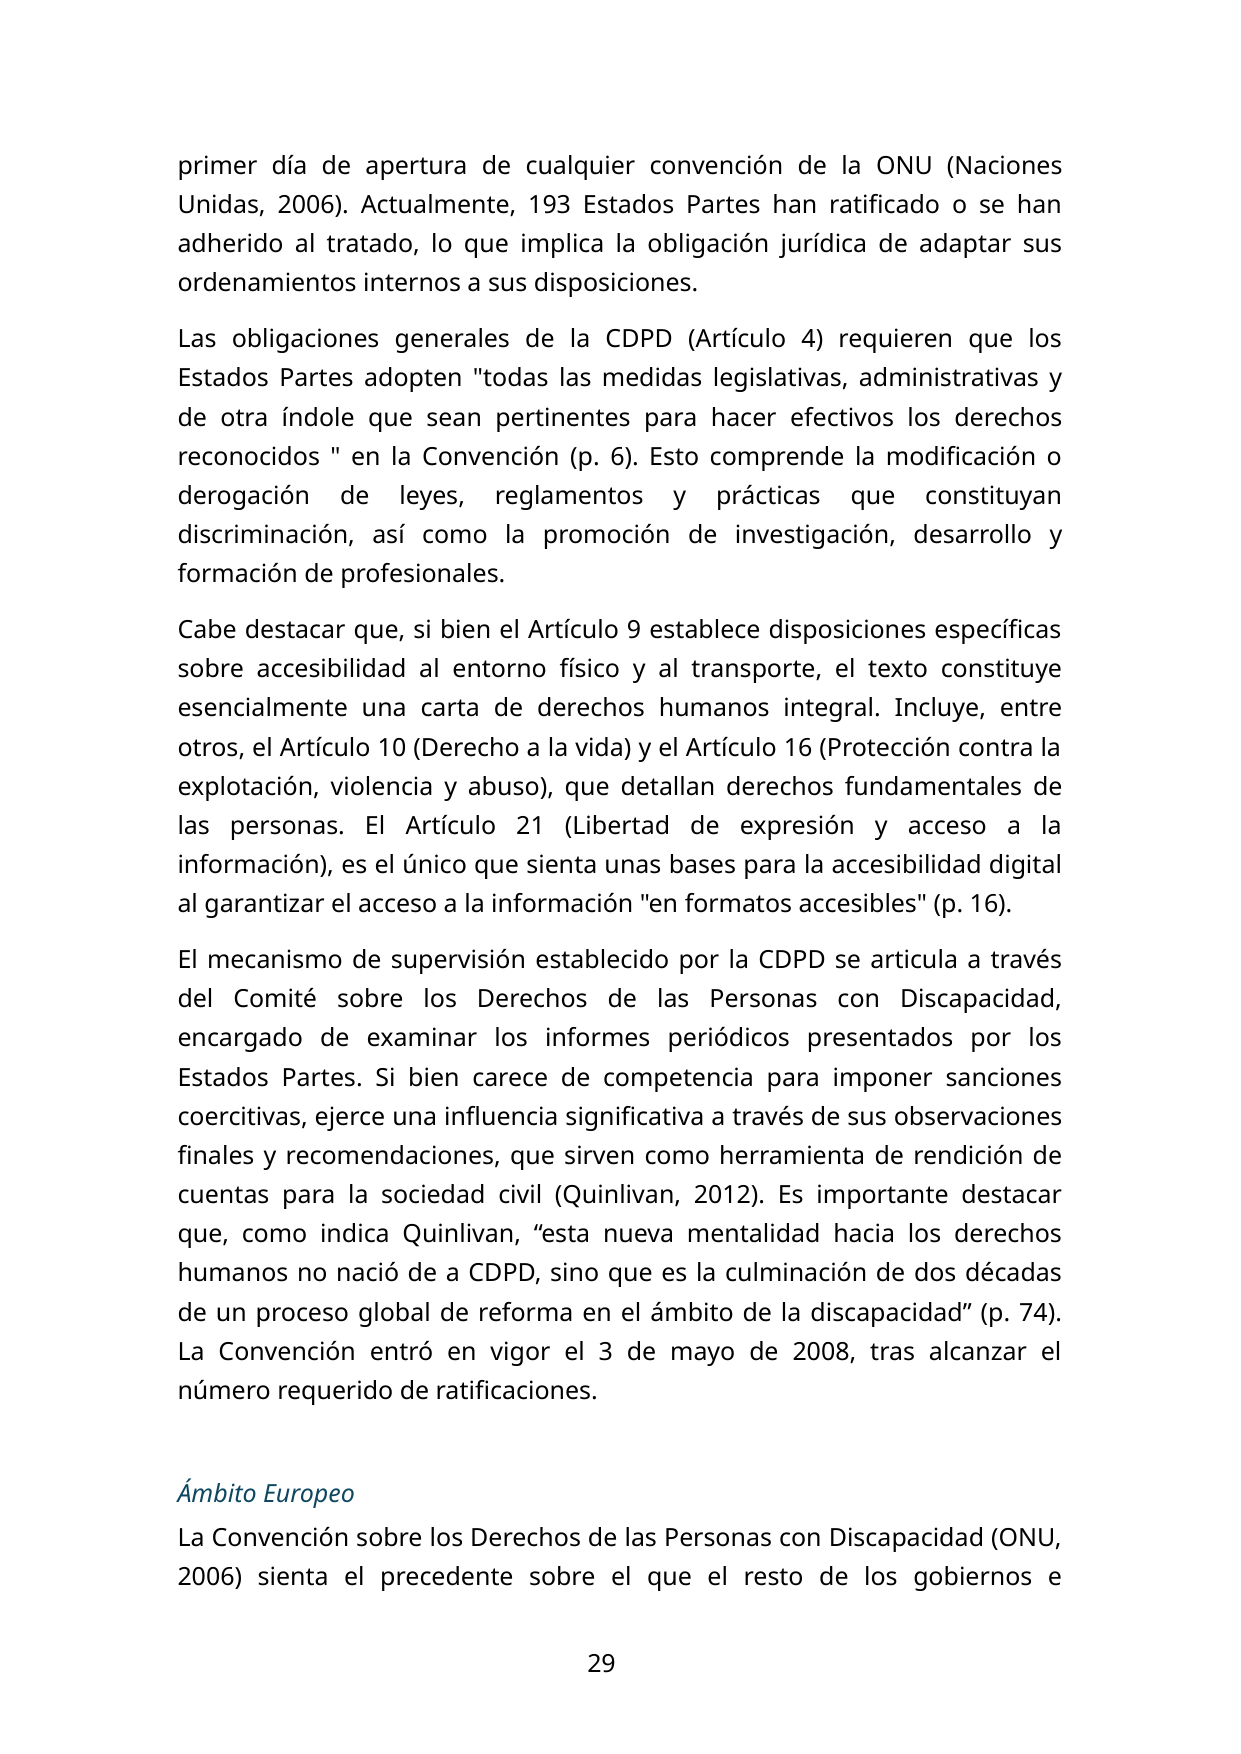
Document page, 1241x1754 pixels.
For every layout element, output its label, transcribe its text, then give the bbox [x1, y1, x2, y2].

text Cabe destacar que, si bien el Artículo 9 establece disposiciones específicas sobre accesibilidad al entorno físico y al transporte, el texto constituye esencialmente una carta de derechos humanos integral. Incluye, entre otros, el Artículo 10 (Derecho a la vida) y el Artículo 16 (Protección contra la explotación, violencia y abuso), que detallan derechos fundamentales de las personas. El Artículo 21 (Libertad de expresión y acceso a la información), es el único que sienta unas bases para la accesibilidad digital al garantizar el acceso a la información "en formatos accesibles" (p. 16). [177, 612, 1063, 920]
text Las obligaciones generales de la CDPD (Artículo 4) requieren que los Estados Partes adopten "todas las medidas legislativas, administrativas y de otra índole que sean pertinentes para hacer efectivos los derechos reconocidos " en la Convención (p. 6). Esto comprende la modificación o derogación de leyes, reglamentos y prácticas que constituyan discriminación, así como la promoción de investigación, desarrollo y formación de profesionales. [177, 321, 1063, 590]
text El mecanismo de supervisión establecido por la CDPD se articula a través del Comité sobre los Derechos de las Personas con Discapacidad, encargado de examinar los informes periódicos presentados por los Estados Partes. Si bien carece de competencia para imponer sanciones coercitivas, ejerce una influencia significativa a través de sus observaciones finales y recomendaciones, que sirven como herramienta de rendición de cuentas para la sociedad civil (Quinlivan, 2012). Es importante destacar que, como indica Quinlivan, “esta nueva mentalidad hacia los derechos humanos no nació de a CDPD, sino que es la culminación de dos décadas de un proceso global de reforma en el ámbito de la discapacidad” (p. 74). La Convención entró en vigor el 3 de mayo de 2008, tras alcanzar el número requerido de ratificaciones. [177, 942, 1063, 1407]
subtitle Ámbito Europeo [177, 1476, 1063, 1510]
text primer día de apertura de cualquier convención de la ONU (Naciones Unidas, 2006). Actualmente, 193 Estados Partes han ratificado o se han adherido al tratado, lo que implica la obligación jurídica de adaptar sus ordenamientos internos a sus disposiciones. [177, 148, 1063, 299]
text La Convención sobre los Derechos de las Personas con Discapacidad (ONU, 2006) sienta el precedente sobre el que el resto de los gobiernos e [177, 1519, 1063, 1592]
